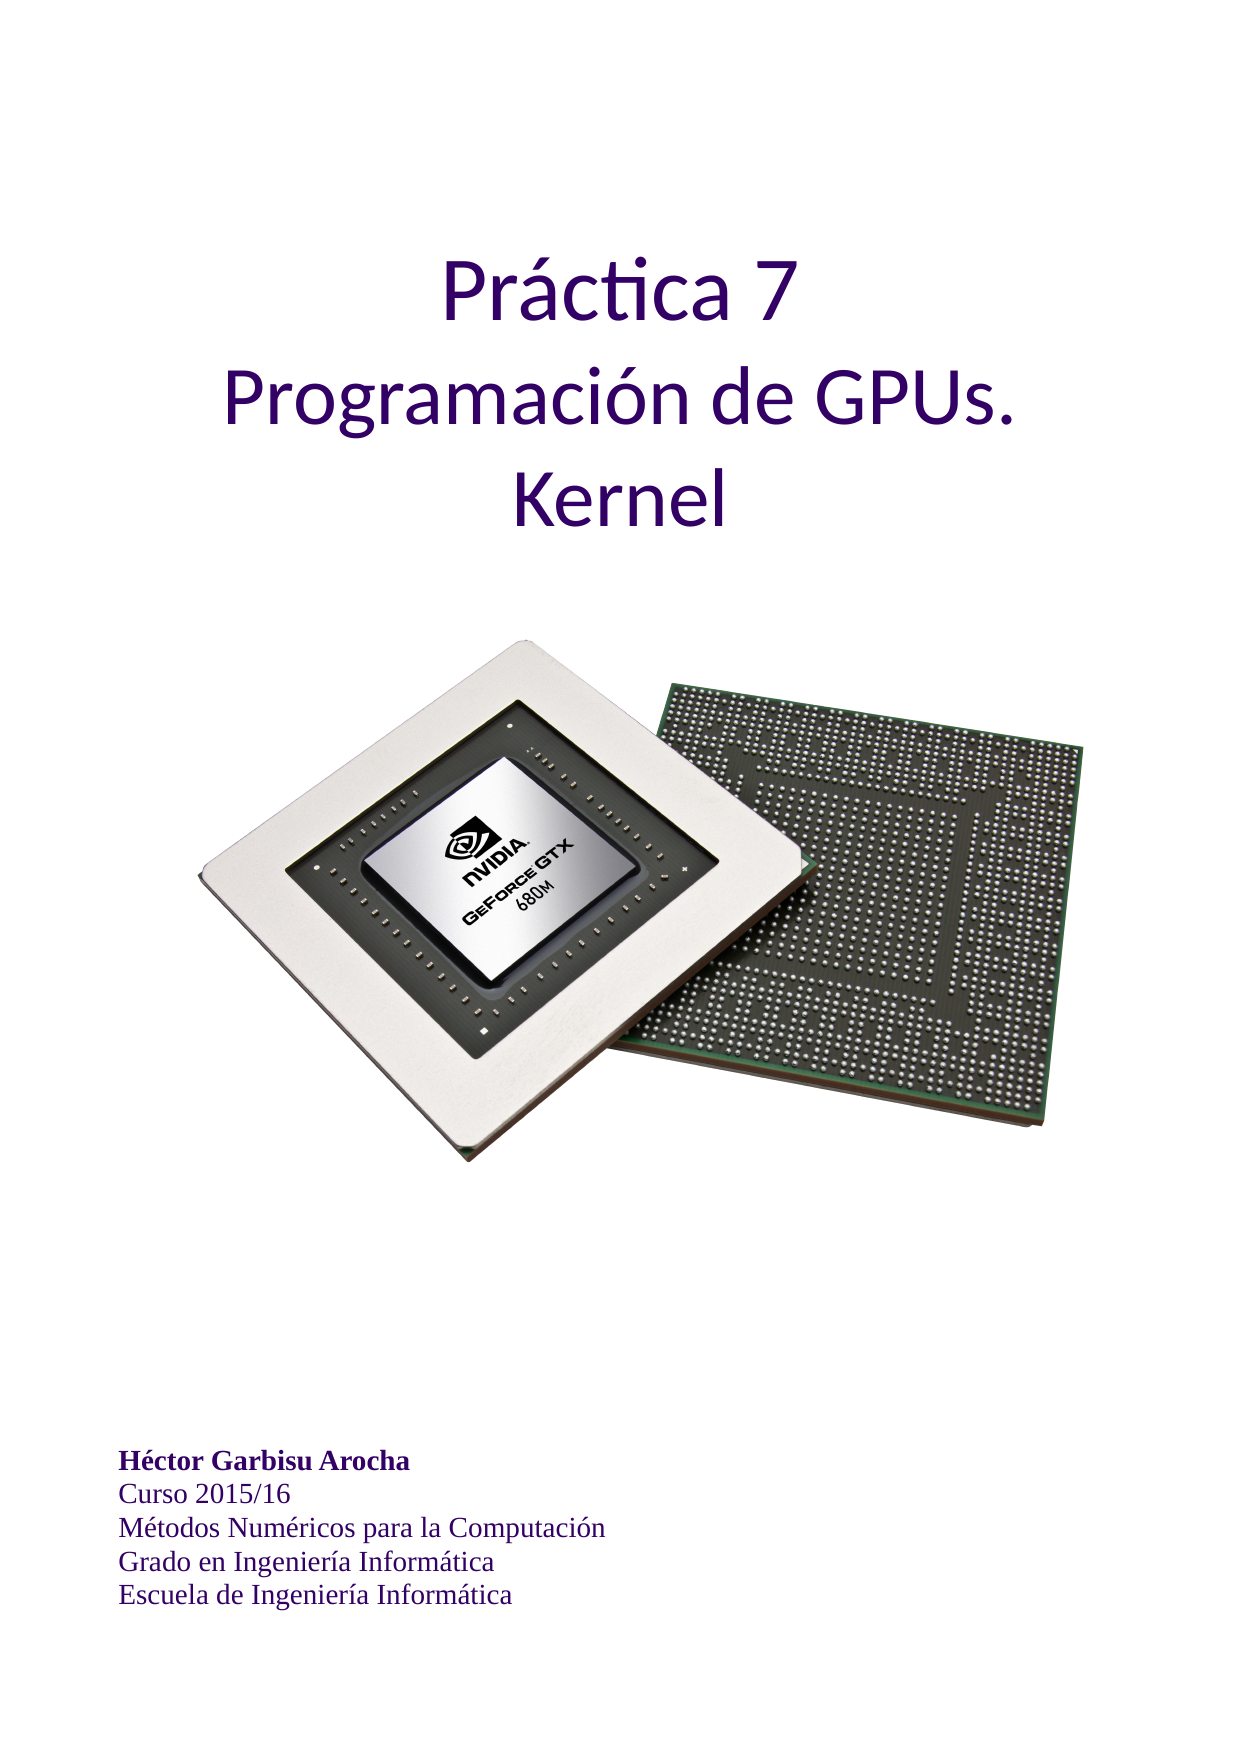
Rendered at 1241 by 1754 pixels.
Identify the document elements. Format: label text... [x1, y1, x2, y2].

text Héctor Garbisu Arocha [118, 1443, 1122, 1477]
picture [196, 611, 1089, 1207]
text Programación de GPUs. Kernel [118, 343, 1122, 547]
text Métodos Numéricos para la Computación [118, 1510, 1122, 1544]
text Curso 2015/16 [118, 1477, 1122, 1510]
text Escuela de Ingeniería Informática [118, 1577, 1122, 1611]
text Grado en Ingeniería Informática [118, 1544, 1122, 1577]
text Práctica 7 [118, 232, 1122, 343]
